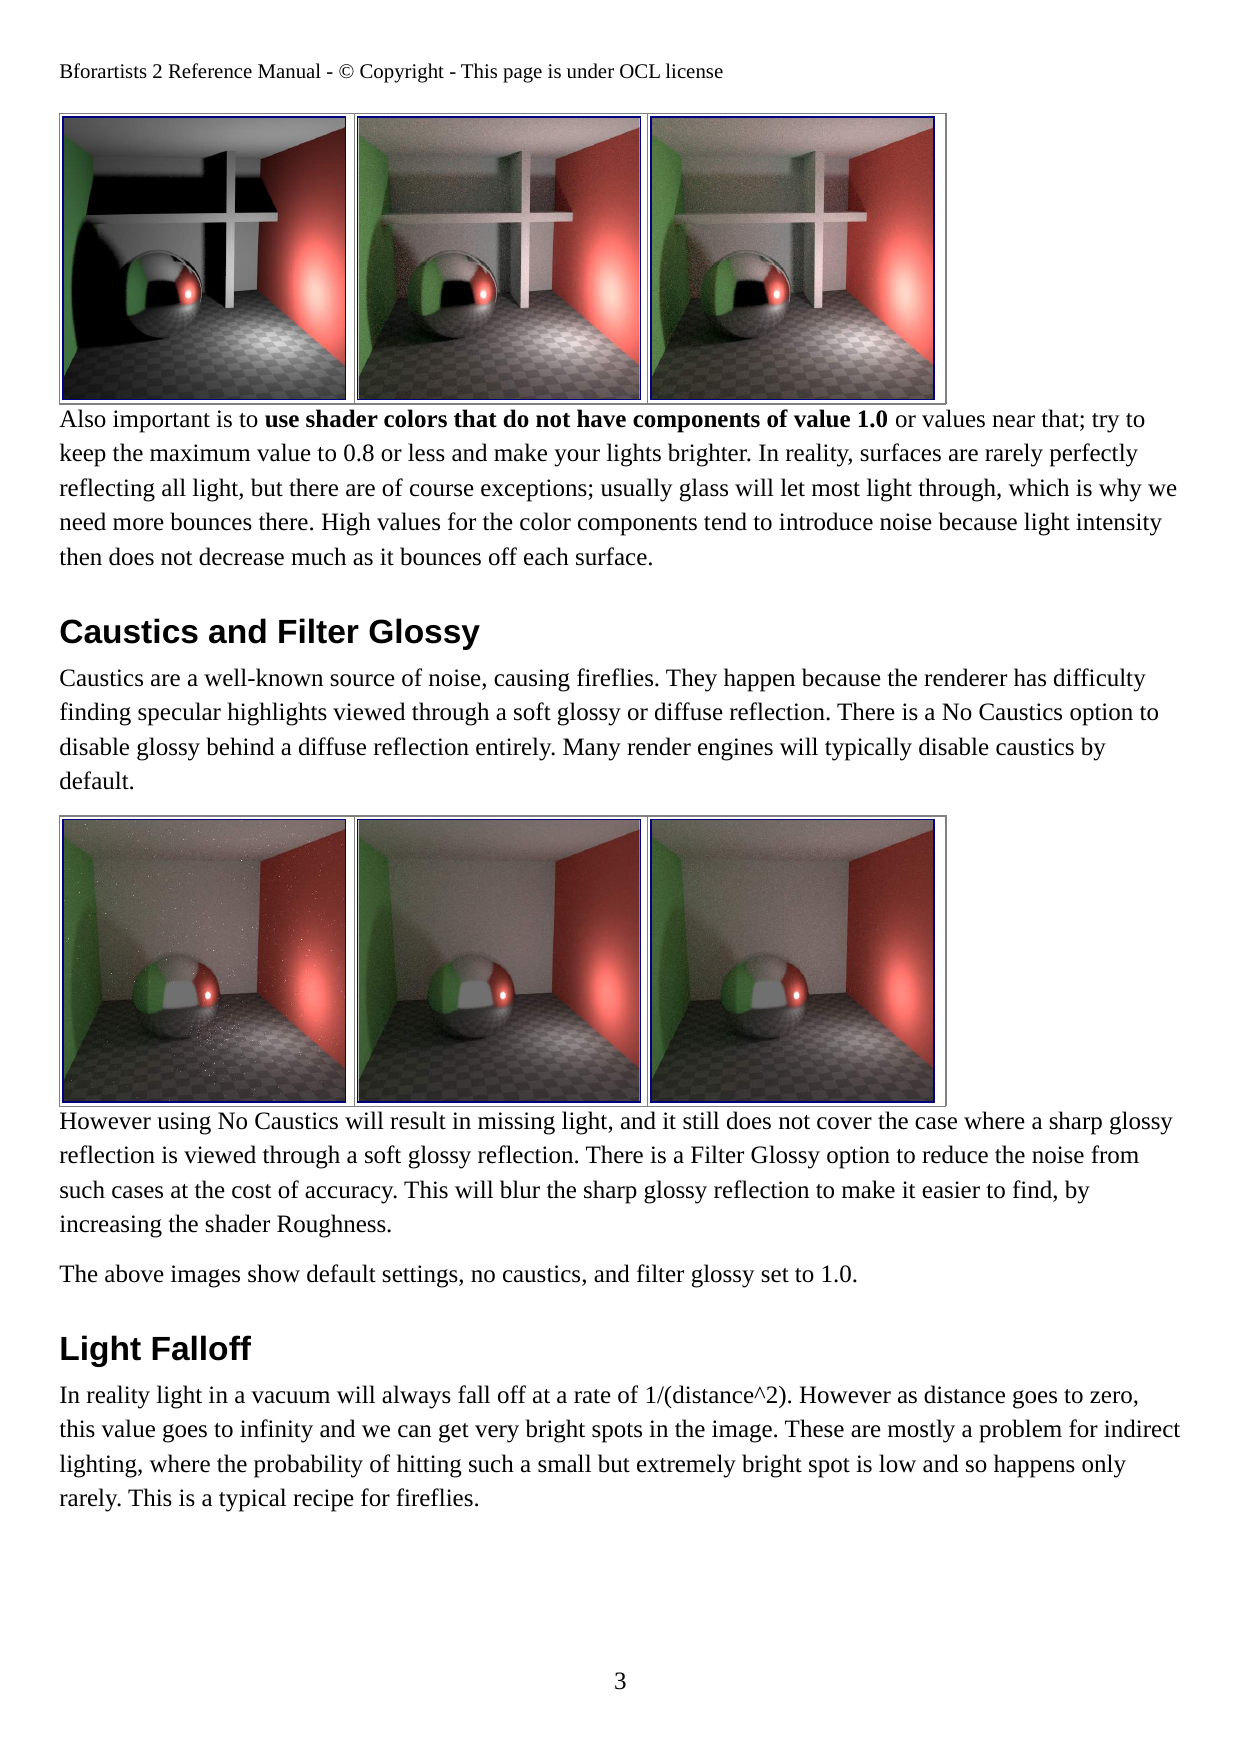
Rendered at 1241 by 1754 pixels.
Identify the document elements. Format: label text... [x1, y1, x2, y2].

text The above images show default settings, no caustics, and filter glossy set to 1.0. [59, 1259, 1181, 1287]
text In reality light in a vacuum will always fall off at a rate of 1/(distance^2). However as distance goes to zero, this value goes to infinity and we can get very bright spots in the image. These are mostly a problem for indirect lighting, where the probability of hitting such a small but extremely bright spot is low and so happens only rarely. This is a typical recipe for fireflies. [59, 1380, 1181, 1512]
picture [64, 118, 345, 399]
picture [358, 820, 640, 1101]
table_header [60, 114, 354, 403]
table_header [355, 817, 647, 1106]
subtitle Caustics and Filter Glossy [59, 611, 1181, 650]
table_header [60, 817, 354, 1106]
text However using No Caustics will result in missing light, and it still does not cover the case where a sharp glossy reflection is viewed through a soft glossy reflection. There is a Filter Glossy option to reduce the noise from such cases at the cost of accuracy. This will blur the sharp glossy reflection to make it easier to find, by increasing the shader Roughness. [59, 1106, 1181, 1238]
picture [358, 118, 640, 399]
picture [652, 820, 933, 1101]
picture [652, 118, 933, 399]
text Caustics are a well-known source of noise, causing fireflies. They happen because the renderer has difficulty finding specular highlights viewed through a soft glossy or diffuse reflection. There is a No Caustics option to disable glossy behind a diffuse reflection entirely. Many render engines will typically disable caustics by default. [59, 663, 1181, 795]
table_header [648, 817, 945, 1106]
table_header [355, 114, 647, 403]
table_header [648, 114, 945, 403]
text Also important is to use shader colors that do not have components of value 1.0 or values near that; try to keep the maximum value to 0.8 or less and make your lights brighter. In reality, surfaces are rarely perfectly reflecting all light, but there are of course exceptions; usually glass will let most light through, which is why we need more bounces there. High values for the color components tend to introduce noise because light intensity then does not decrease much as it bounces off each surface. [59, 404, 1181, 570]
picture [64, 820, 345, 1101]
subtitle Light Falloff [59, 1328, 1181, 1367]
